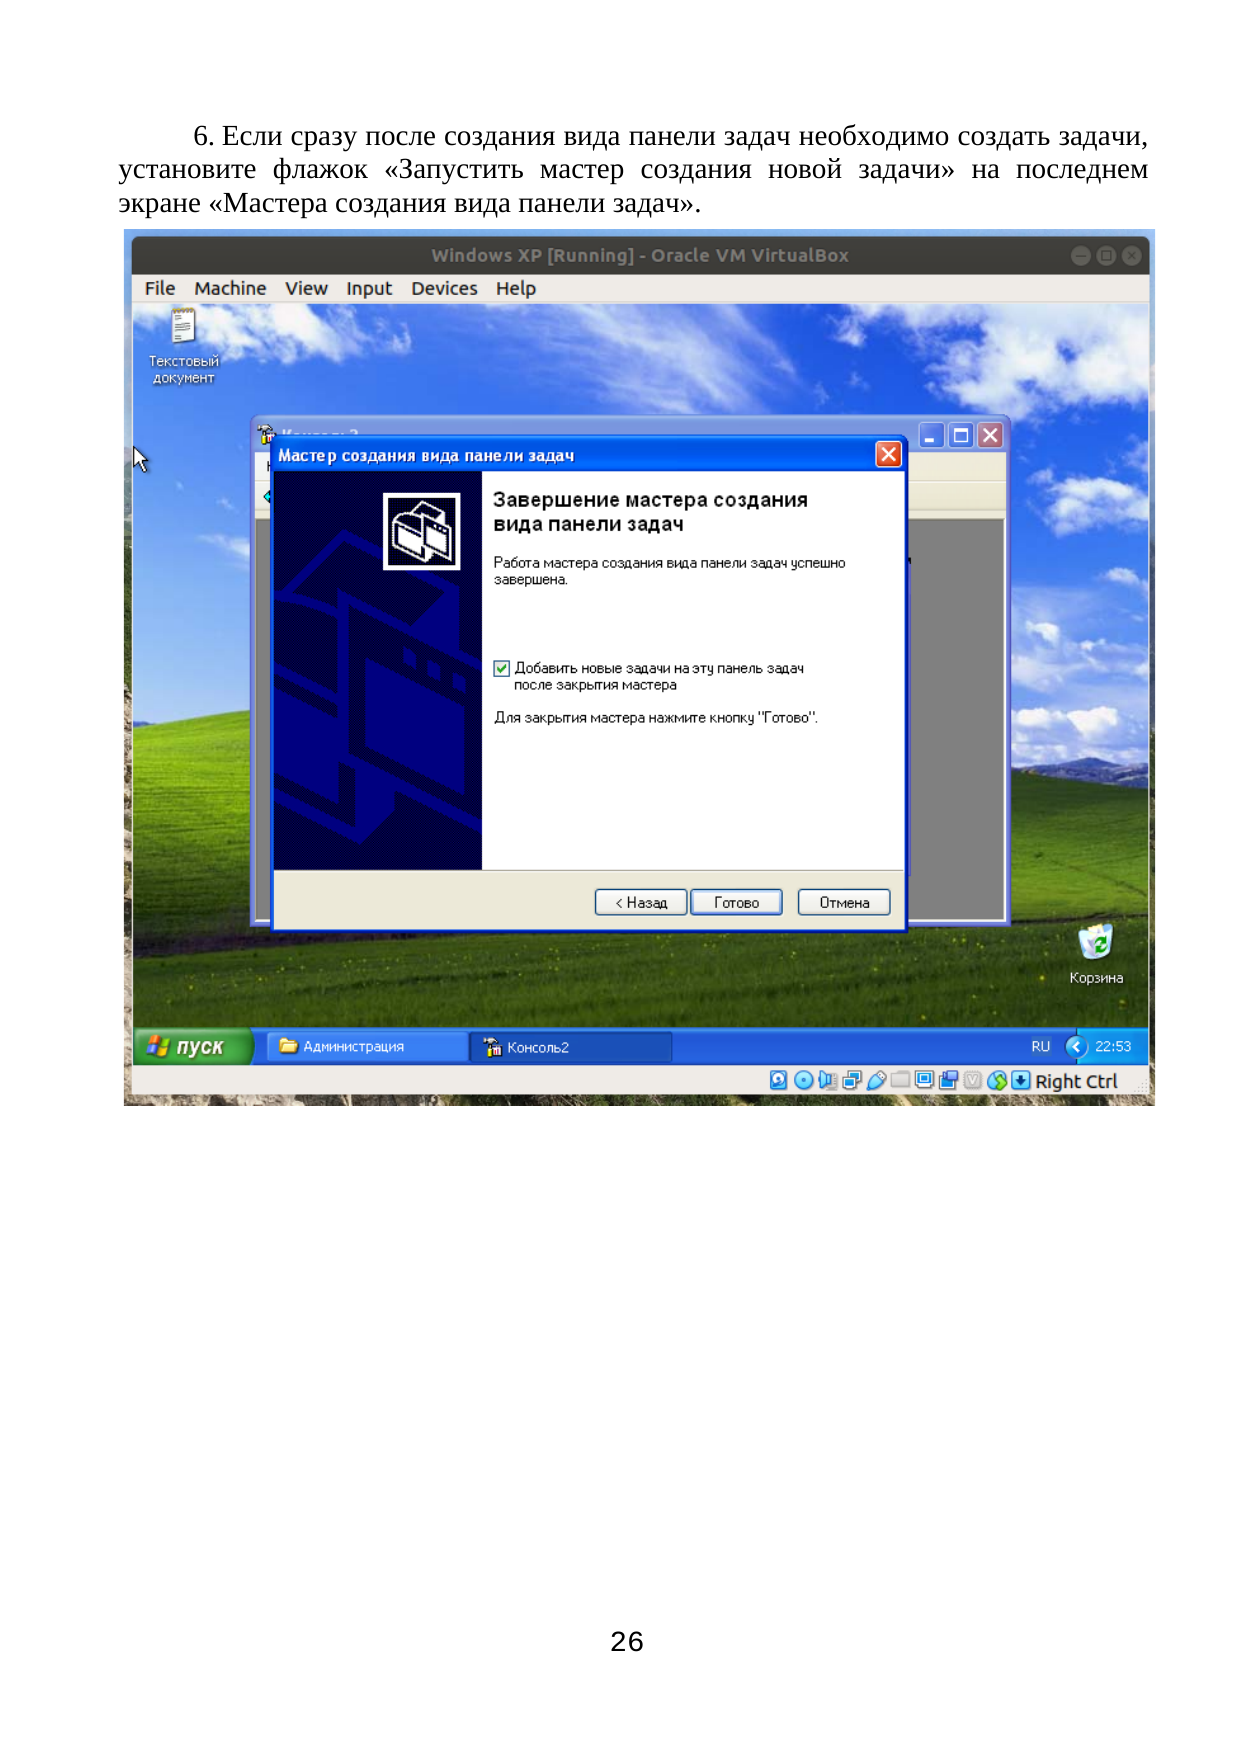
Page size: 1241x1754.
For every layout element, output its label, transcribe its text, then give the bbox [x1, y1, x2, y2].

picture [123, 229, 1156, 1106]
list Если сразу после создания вида панели задач необходимо создать задачи, установите флажок «Запустить мастер создания новой задачи» на последнем экране «Мастера создания вида панели задач». [118, 118, 1149, 219]
